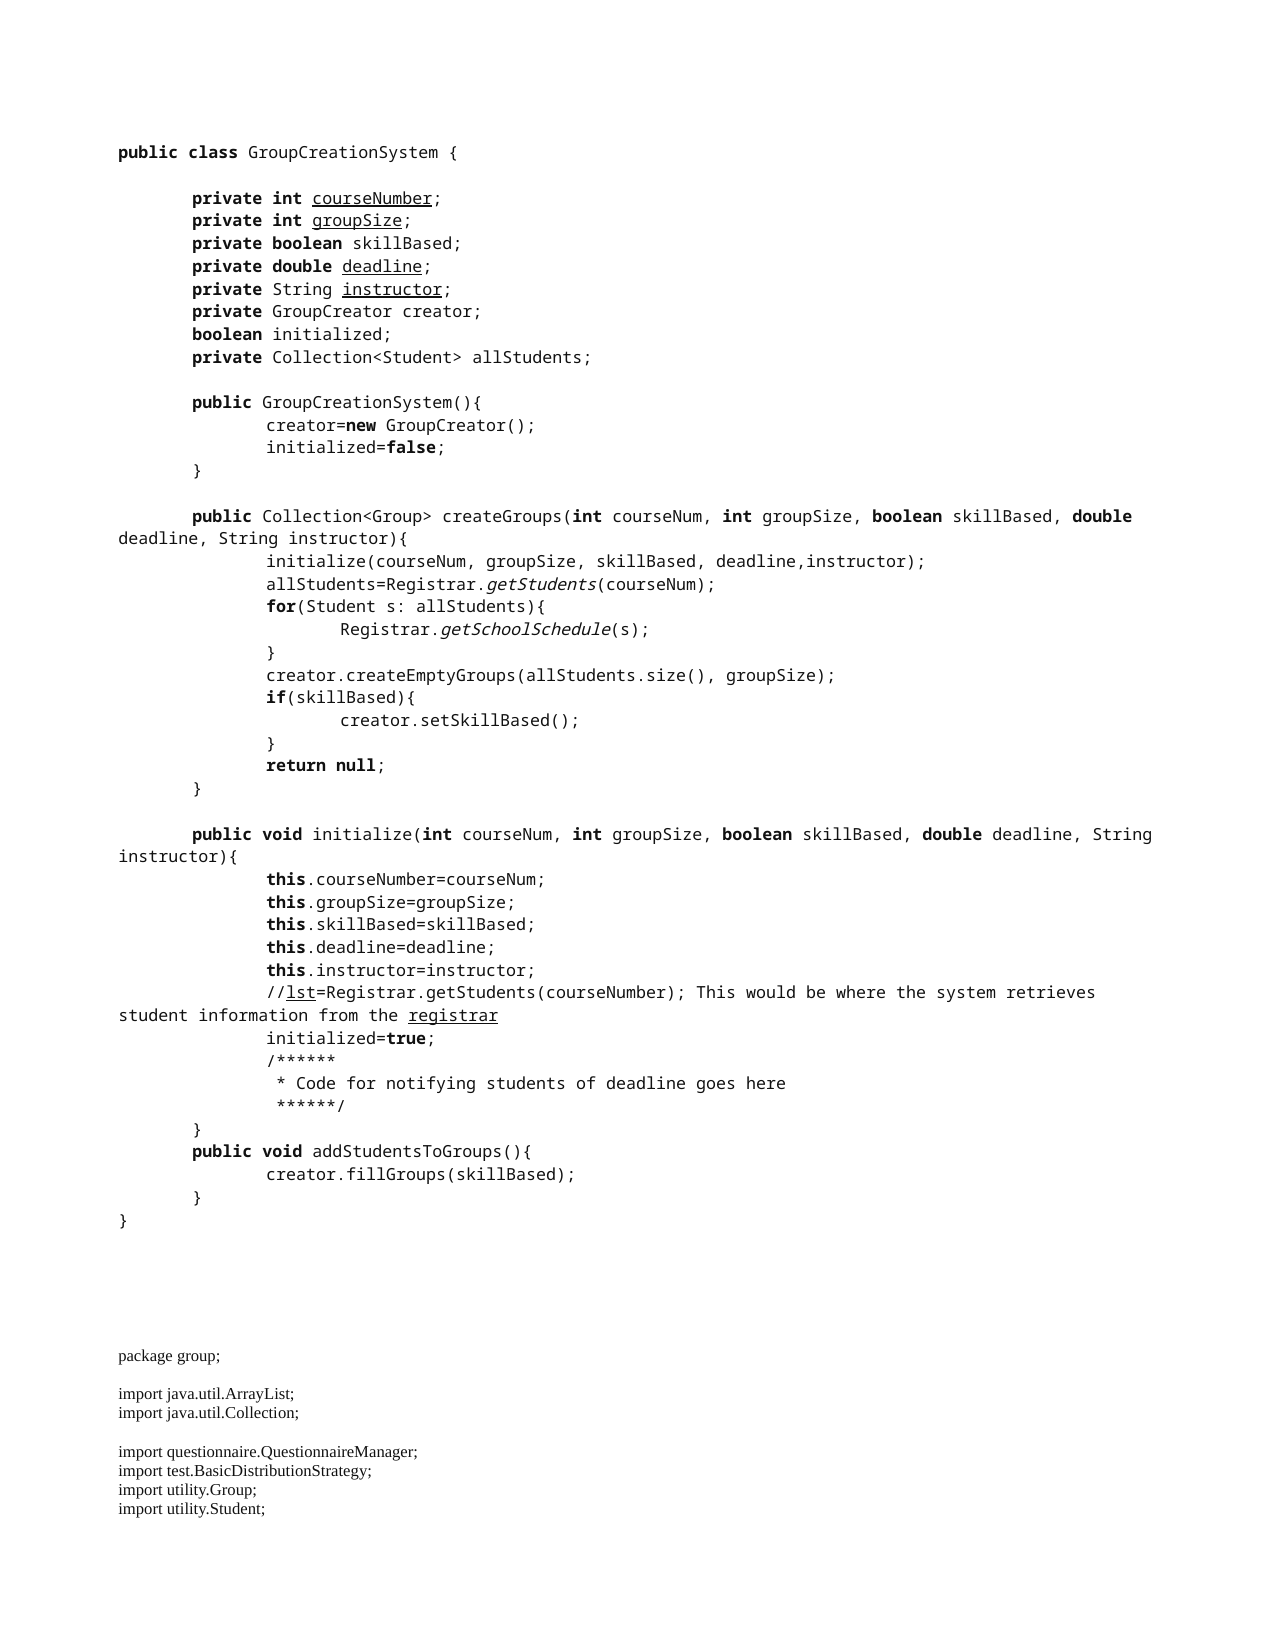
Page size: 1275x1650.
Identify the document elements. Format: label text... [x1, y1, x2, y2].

text creator.fillGroups(skillBased); [118, 1163, 1157, 1185]
text initialize(courseNum, groupSize, skillBased, deadline,instructor); [118, 549, 1157, 572]
text allStudents=Registrar.getStudents(courseNum); [118, 572, 1157, 595]
text import java.util.Collection; [118, 1403, 1157, 1422]
text this.instructor=instructor; [118, 958, 1157, 981]
text import utility.Student; [118, 1499, 1157, 1518]
text this.deadline=deadline; [118, 936, 1157, 958]
text creator=new GroupCreator(); [118, 413, 1157, 436]
text this.skillBased=skillBased; [118, 913, 1157, 936]
text public GroupCreationSystem(){ [118, 391, 1157, 413]
text private GroupCreator creator; [118, 300, 1157, 322]
text initialized=false; [118, 436, 1157, 459]
text } [118, 459, 1157, 481]
text public Collection<Group> createGroups(int courseNum, int groupSize, boolean skillBased, double deadline, String instructor){ [118, 504, 1157, 549]
text import test.BasicDistributionStrategy; [118, 1461, 1157, 1480]
text private boolean skillBased; [118, 232, 1157, 254]
text import questionnaire.QuestionnaireManager; [118, 1442, 1157, 1461]
text * Code for notifying students of deadline goes here [118, 1072, 1157, 1094]
text private double deadline; [118, 254, 1157, 277]
text } [118, 731, 1157, 754]
text for(Student s: allStudents){ [118, 595, 1157, 618]
text public void addStudentsToGroups(){ [118, 1140, 1157, 1163]
text import java.util.ArrayList; [118, 1384, 1157, 1403]
text public class GroupCreationSystem { [118, 141, 1157, 163]
text this.courseNumber=courseNum; [118, 867, 1157, 890]
text private String instructor; [118, 277, 1157, 300]
text } [118, 640, 1157, 663]
text import utility.Group; [118, 1480, 1157, 1499]
text return null; [118, 754, 1157, 777]
text private Collection<Student> allStudents; [118, 345, 1157, 368]
text if(skillBased){ [118, 686, 1157, 708]
text } [118, 1117, 1157, 1140]
text this.groupSize=groupSize; [118, 890, 1157, 913]
text //lst=Registrar.getStudents(courseNumber); This would be where the system retrieves student information from the registrar [118, 981, 1157, 1026]
text Registrar.getSchoolSchedule(s); [118, 618, 1157, 640]
text boolean initialized; [118, 322, 1157, 345]
text } [118, 777, 1157, 799]
text initialized=true; [118, 1026, 1157, 1049]
text } [118, 1208, 1157, 1231]
text package group; [118, 1346, 1157, 1365]
text ******/ [118, 1094, 1157, 1117]
text creator.createEmptyGroups(allStudents.size(), groupSize); [118, 663, 1157, 686]
text creator.setSkillBased(); [118, 708, 1157, 731]
text private int groupSize; [118, 209, 1157, 232]
text public void initialize(int courseNum, int groupSize, boolean skillBased, double deadline, String instructor){ [118, 822, 1157, 867]
text private int courseNumber; [118, 186, 1157, 209]
text } [118, 1185, 1157, 1208]
text /****** [118, 1049, 1157, 1072]
